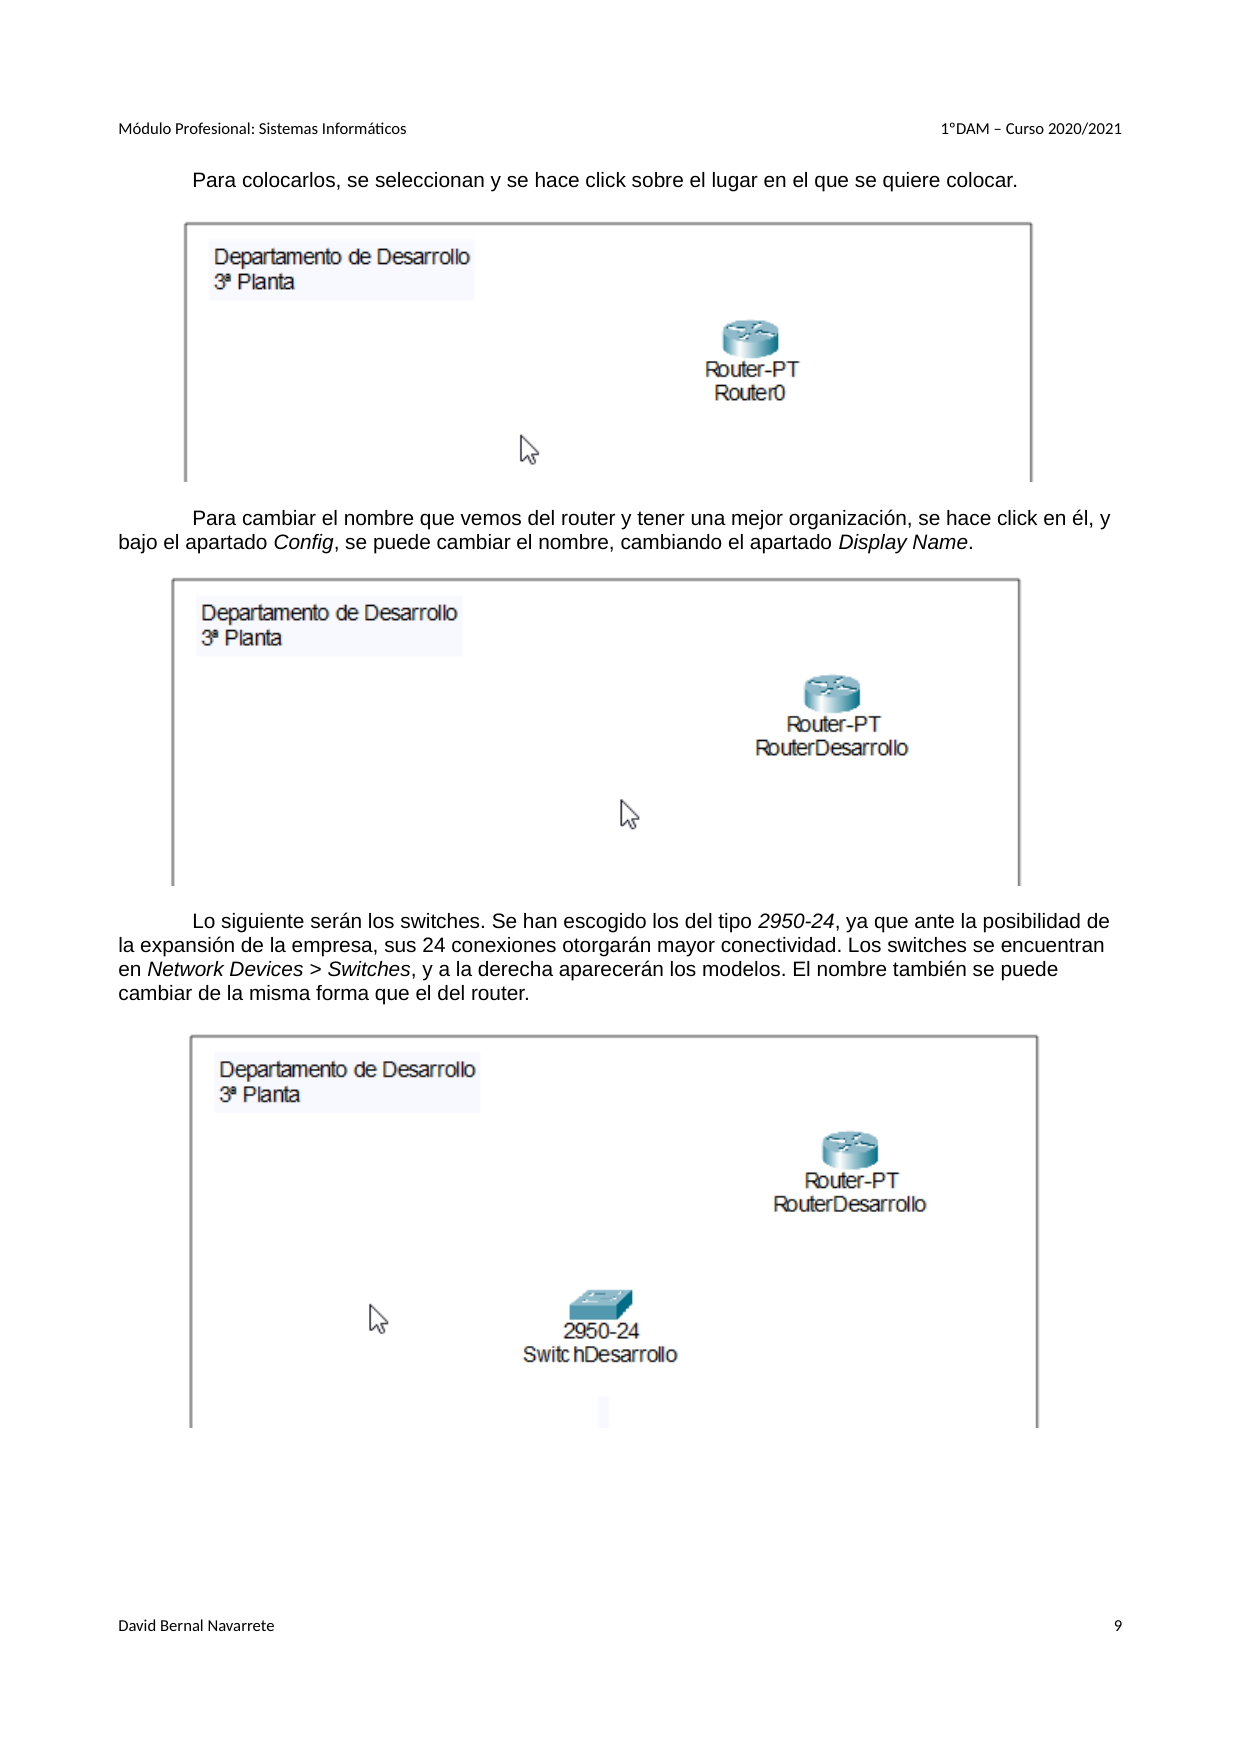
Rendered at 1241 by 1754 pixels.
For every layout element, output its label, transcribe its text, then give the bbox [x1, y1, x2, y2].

text Para colocarlos, se seleccionan y se hace click sobre el lugar en el que se quiere colocar. [118, 168, 1122, 192]
text Para cambiar el nombre que vemos del router y tener una mejor organización, se hace click en él, y bajo el apartado Config, se puede cambiar el nombre, cambiando el apartado Display Name. [118, 506, 1122, 554]
picture [178, 202, 1060, 482]
text Lo siguiente serán los switches. Se han escogido los del tipo 2950-24, ya que ante la posibilidad de la expansión de la empresa, sus 24 conexiones otorgarán mayor conectividad. Los switches se encuentran en Network Devices > Switches, y a la derecha aparecerán los modelos. El nombre también se puede cambiar de la misma forma que el del router. [118, 909, 1122, 1005]
picture [159, 561, 1048, 886]
picture [174, 1010, 1066, 1428]
